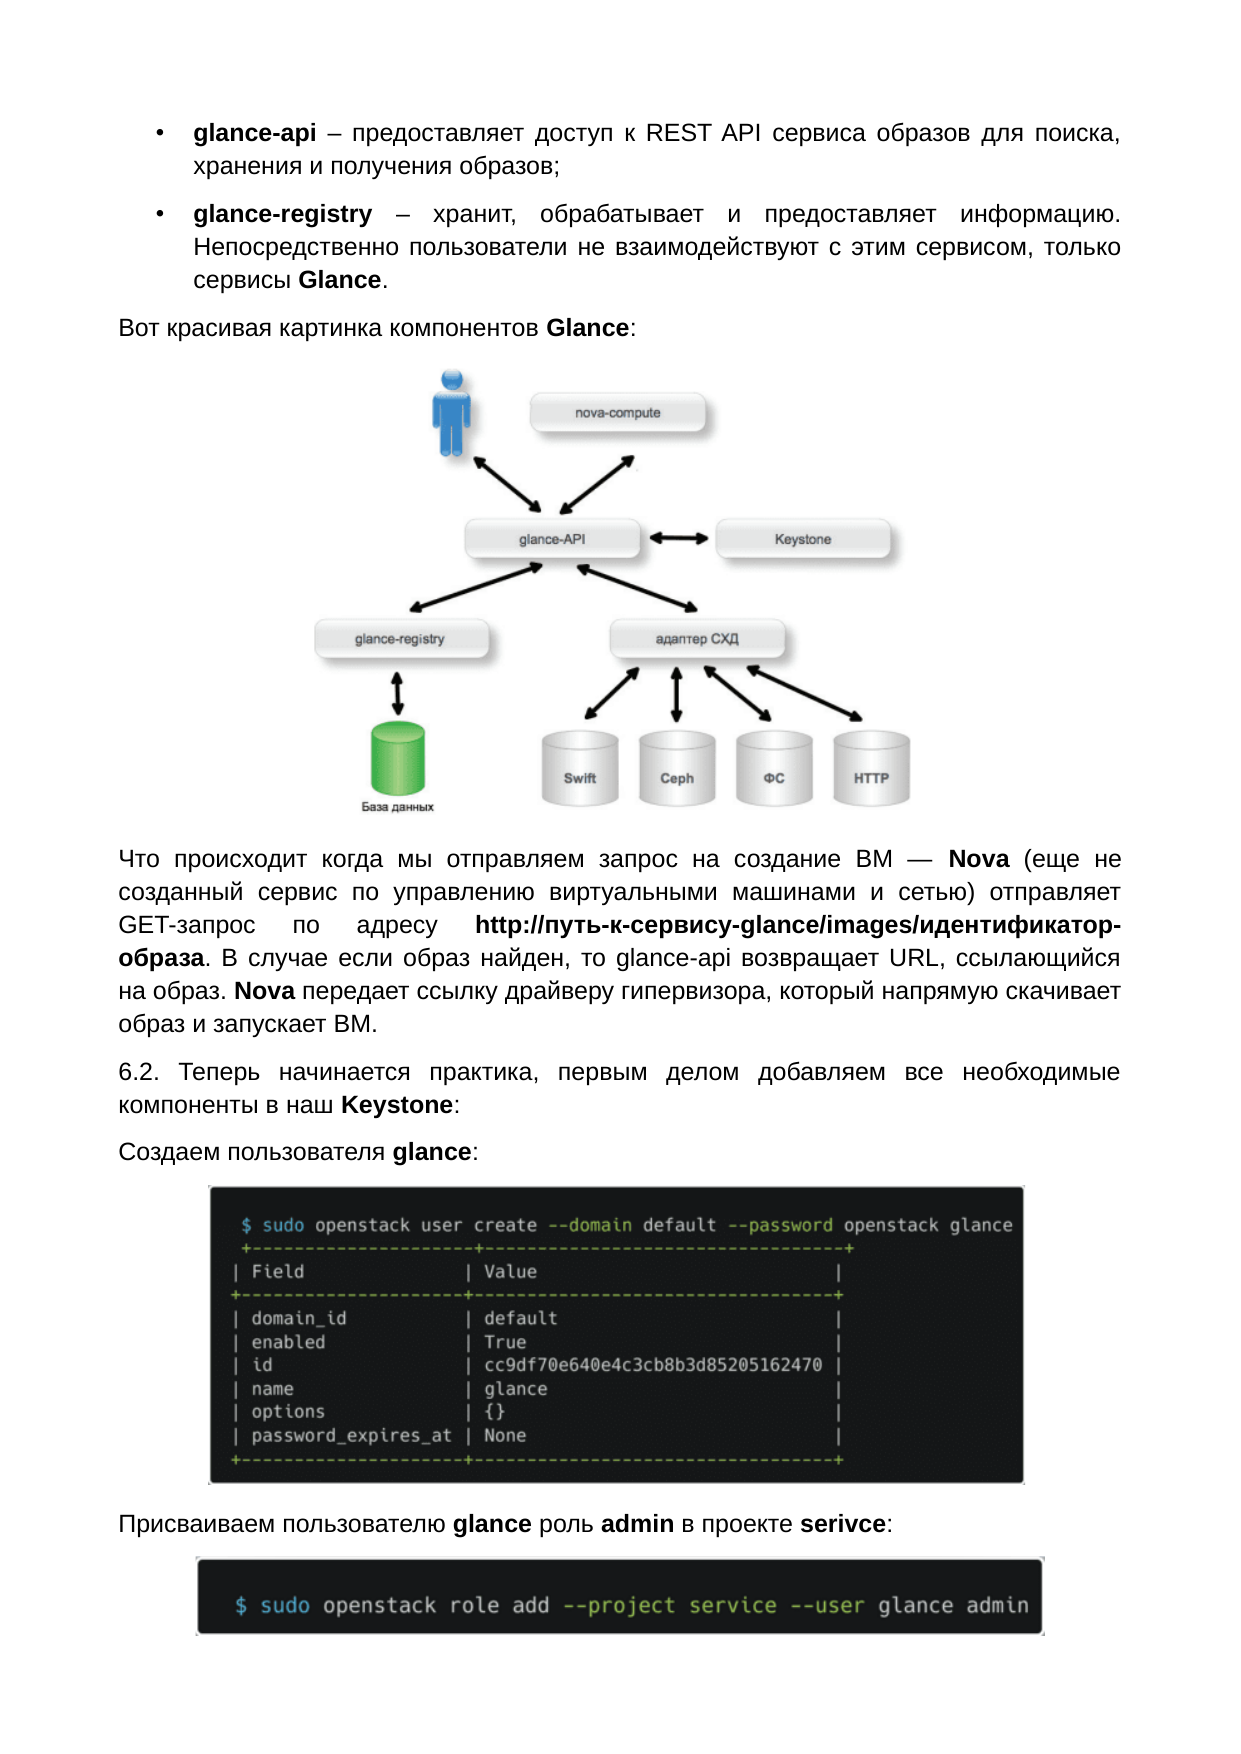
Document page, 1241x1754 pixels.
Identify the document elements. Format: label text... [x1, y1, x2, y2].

text Вот красивая картинка компонентов Glance: [118, 313, 1122, 341]
text Что происходит когда мы отправляем запрос на создание ВМ — Nova (еще не созданный сервис по управлению виртуальными машинами и сетью) отправляет GET-запрос по адресу http://путь-к-сервису-glance/images/идентификатор-образа. В случае если образ найден, то glance-api возвращает URL, ссылающийся на образ. Nova передает ссылку драйверу гипервизора, который напрямую скачивает образ и запускает ВМ. [118, 844, 1122, 1038]
picture [195, 1556, 1045, 1636]
text 6.2. Теперь начинается практика, первым делом добавляем все необходимые компоненты в наш Keystone: [118, 1057, 1122, 1118]
picture [208, 1185, 1026, 1485]
list glance-api – предоставляет доступ к REST API сервиса образов для поиска, хранения и получения образов; [156, 118, 1122, 180]
picture [297, 360, 943, 826]
text Присваиваем пользователю glance роль admin в проекте serivce: [118, 1509, 1122, 1537]
text Создаем пользователя glance: [118, 1137, 1122, 1166]
list glance-registry – хранит, обрабатывает и предоставляет информацию. Непосредственно пользователи не взаимодействуют с этим сервисом, только сервисы Glance. [156, 199, 1122, 294]
